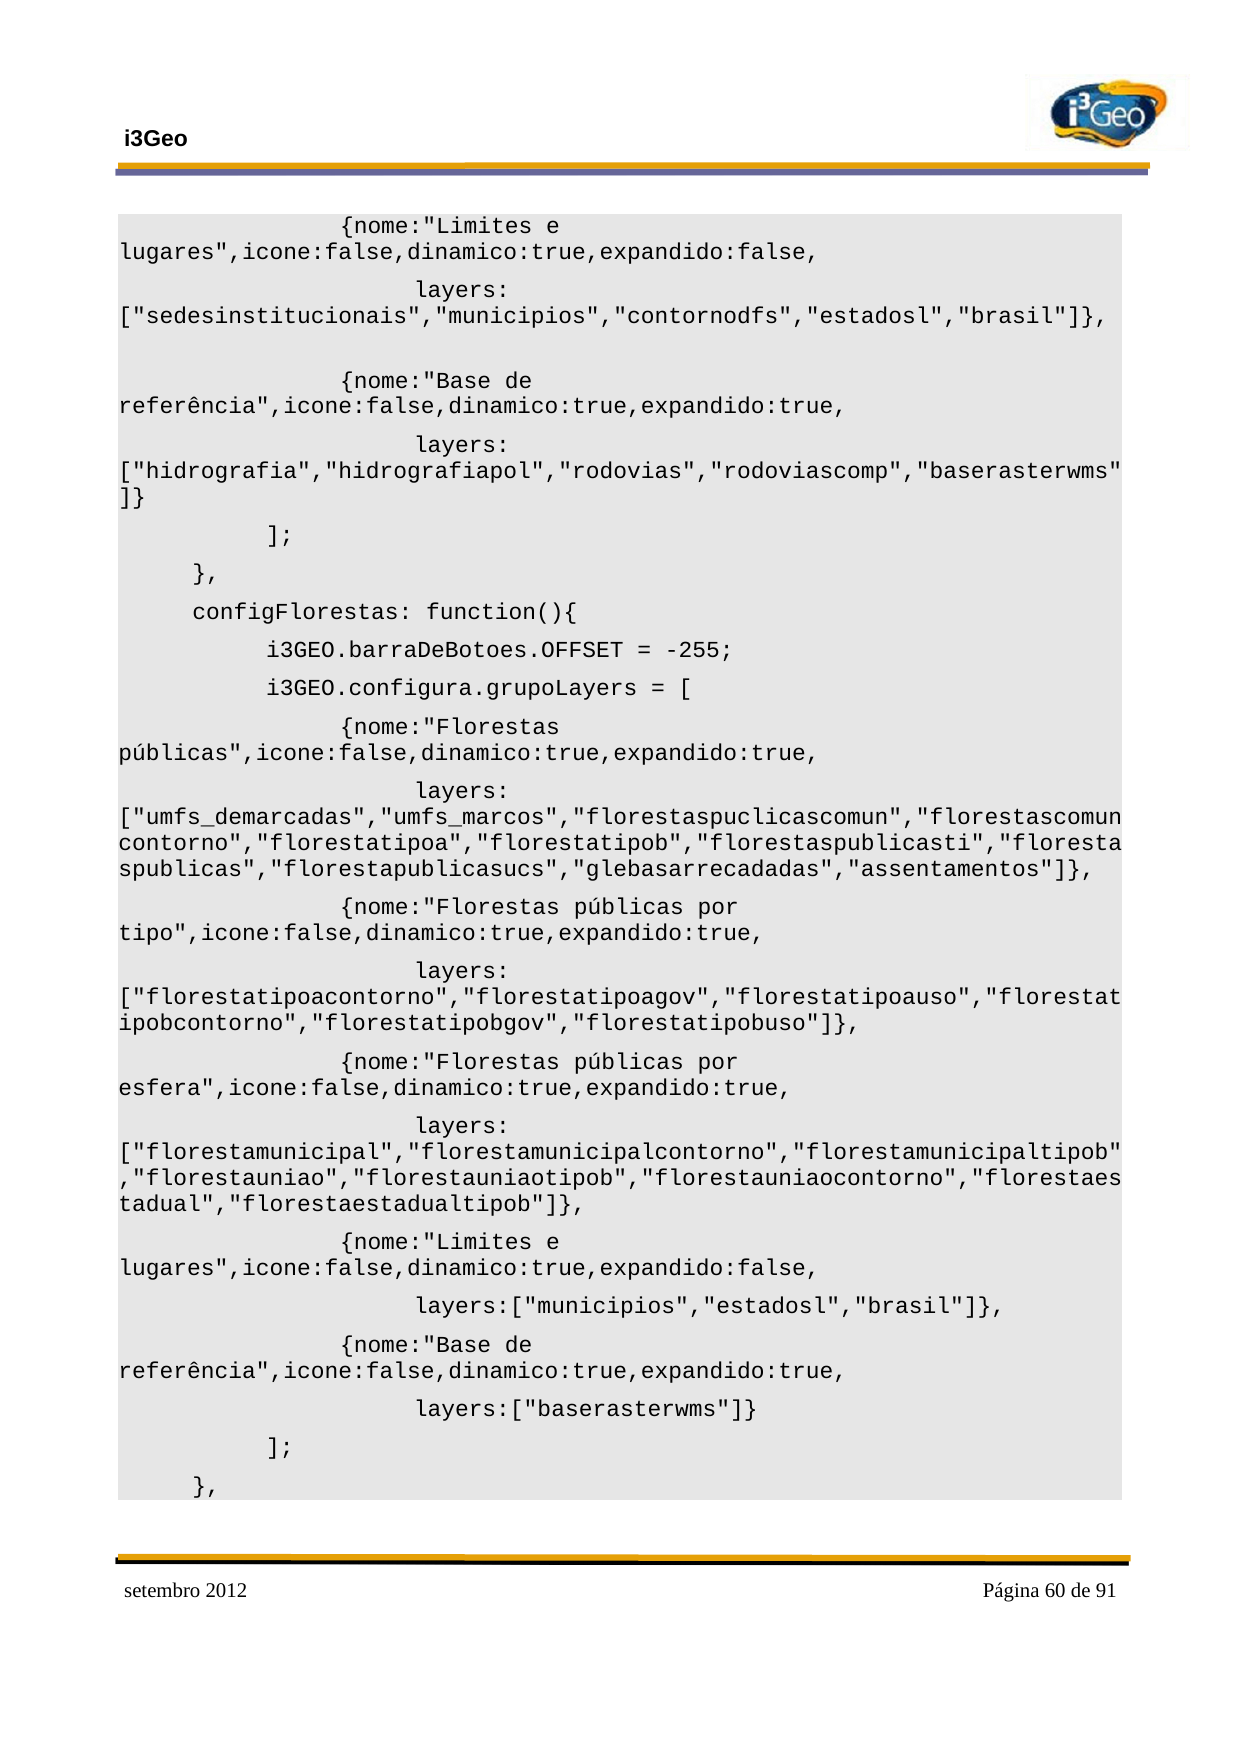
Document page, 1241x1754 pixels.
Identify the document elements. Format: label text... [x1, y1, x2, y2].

text layers:["florestamunicipal","florestamunicipalcontorno","florestamunicipaltipob","florestauniao","florestauniaotipob","florestauniaocontorno","florestaestadual","florestaestadualtipob"]}, [118, 1114, 1122, 1218]
text layers:["hidrografia","hidrografiapol","rodovias","rodoviascomp","baserasterwms"]} [118, 433, 1122, 511]
text layers:["umfs_demarcadas","umfs_marcos","florestaspuclicascomun","florestascomuncontorno","florestatipoa","florestatipob","florestaspublicasti","florestaspublicas","florestapublicasucs","glebasarrecadadas","assentamentos"]}, [118, 779, 1122, 883]
text configFlorestas: function(){ [118, 600, 1122, 626]
text layers:["baserasterwms"]} [118, 1397, 1122, 1423]
text {nome:"Limites e lugares",icone:false,dinamico:true,expandido:false, [118, 1230, 1122, 1282]
text layers:["florestatipoacontorno","florestatipoagov","florestatipoauso","florestatipobcontorno","florestatipobgov","florestatipobuso"]}, [118, 960, 1122, 1038]
text {nome:"Base de referência",icone:false,dinamico:true,expandido:true, [118, 1333, 1122, 1385]
text layers:["municipios","estadosl","brasil"]}, [118, 1295, 1122, 1321]
text {nome:"Limites e lugares",icone:false,dinamico:true,expandido:false, [118, 214, 1122, 266]
text }, [118, 562, 1122, 588]
text {nome:"Florestas públicas por esfera",icone:false,dinamico:true,expandido:true, [118, 1050, 1122, 1102]
text {nome:"Base de referência",icone:false,dinamico:true,expandido:true, [118, 369, 1122, 421]
text i3GEO.configura.grupoLayers = [ [118, 677, 1122, 703]
text {nome:"Florestas públicas por tipo",icone:false,dinamico:true,expandido:true, [118, 896, 1122, 947]
picture [1025, 74, 1191, 151]
text ]; [118, 523, 1122, 549]
text }, [118, 1474, 1122, 1500]
text {nome:"Florestas públicas",icone:false,dinamico:true,expandido:true, [118, 715, 1122, 767]
text layers:["sedesinstitucionais","municipios","contornodfs","estadosl","brasil"]}, [118, 279, 1122, 357]
text ]; [118, 1436, 1122, 1462]
text i3GEO.barraDeBotoes.OFFSET = -255; [118, 638, 1122, 664]
